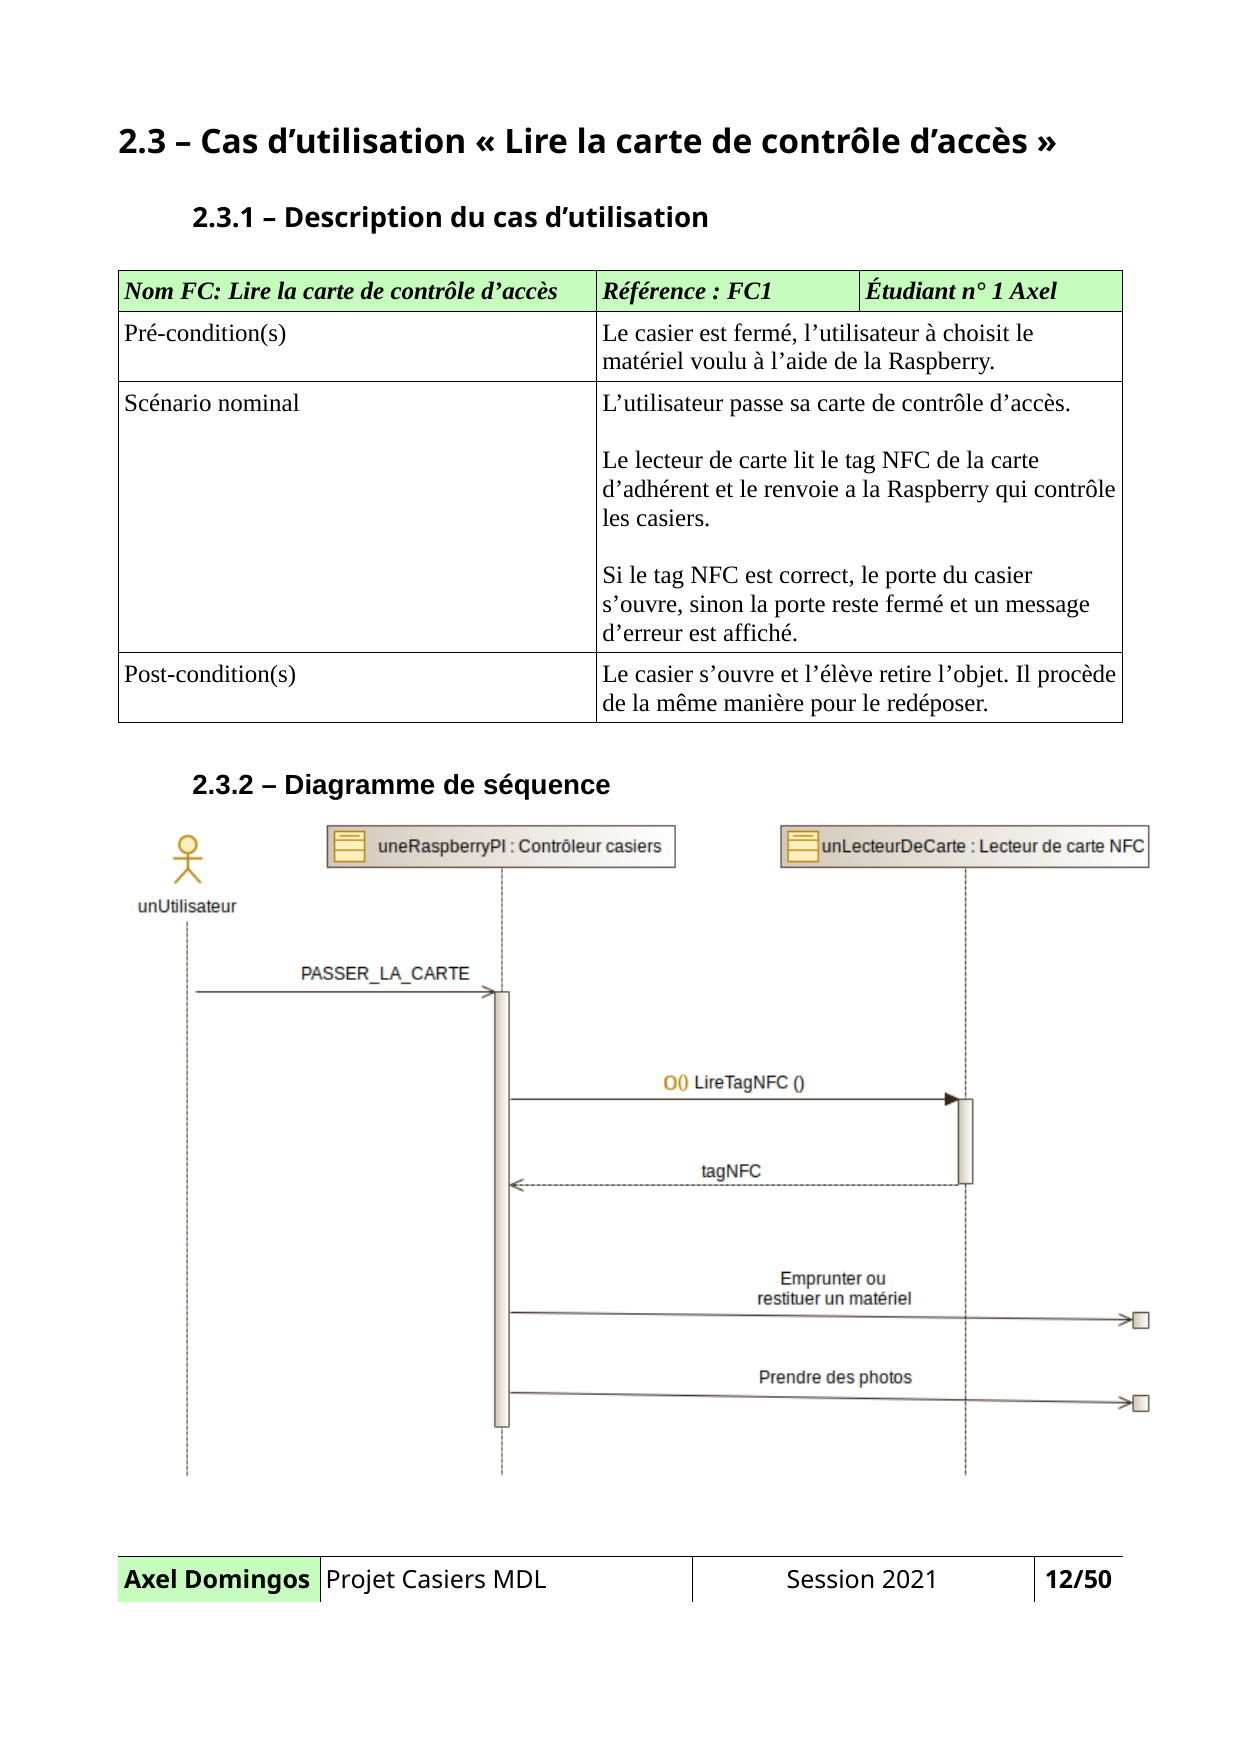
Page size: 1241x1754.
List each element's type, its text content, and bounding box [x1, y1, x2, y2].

subtitle 2.3.1 – Description du cas d’utilisation [118, 198, 1122, 236]
table_cell Le casier est fermé, l’utilisateur à choisit le matériel voulu à l’aide de la Raspberry. [597, 312, 1122, 381]
subtitle 2.3 – Cas d’utilisation « Lire la carte de contrôle d’accès » [118, 118, 1122, 164]
table_cell Scénario nominal [119, 382, 596, 652]
table_cell Le casier s’ouvre et l’élève retire l’objet. Il procède de la même manière pour le redéposer. [597, 653, 1122, 722]
table_header Référence : FC1 [597, 271, 859, 311]
table_header Nom FC: Lire la carte de contrôle d’accès [119, 271, 596, 311]
subtitle 2.3.2 – Diagramme de séquence [118, 769, 1122, 801]
table_cell Pré-condition(s) [119, 312, 596, 381]
table_cell Post-condition(s) [119, 653, 596, 722]
table_cell L’utilisateur passe sa carte de contrôle d’accès. Le lecteur de carte lit le tag NFC de la carte d’adhérent et le renvoie a la Raspberry qui contrôle les casiers. Si le tag NFC est correct, le porte du casier s’ouvre, sinon la porte reste fermé et un message d’erreur est affiché. [597, 382, 1122, 652]
table_header Étudiant n° 1 Axel [860, 271, 1122, 311]
picture [55, 811, 1164, 1476]
